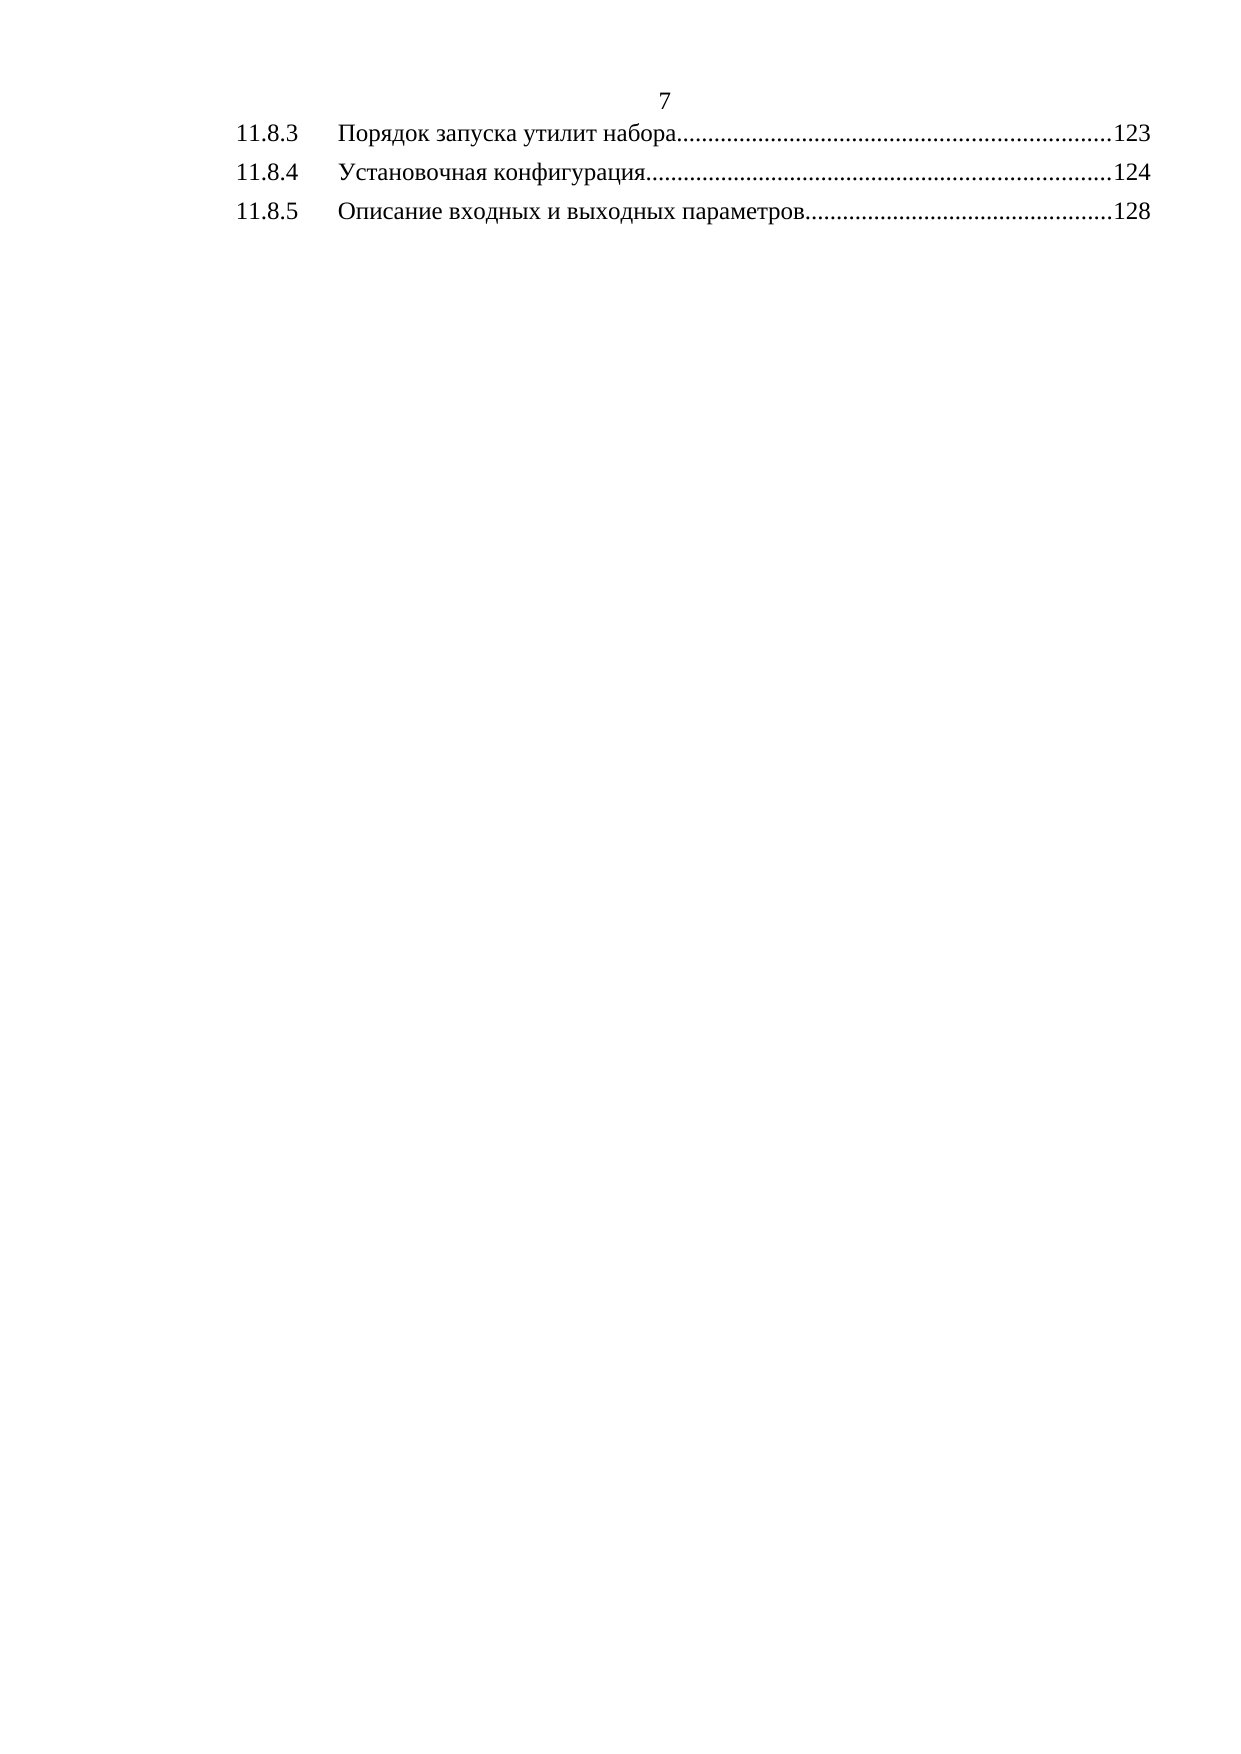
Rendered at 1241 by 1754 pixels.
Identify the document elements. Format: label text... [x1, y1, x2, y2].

text 11.8.4 Установочная конфигурация 124 [236, 157, 1152, 186]
text 11.8.5 Описание входных и выходных параметров 128 [236, 196, 1152, 225]
text 11.8.3 Порядок запуска утилит набора 123 [236, 118, 1152, 147]
